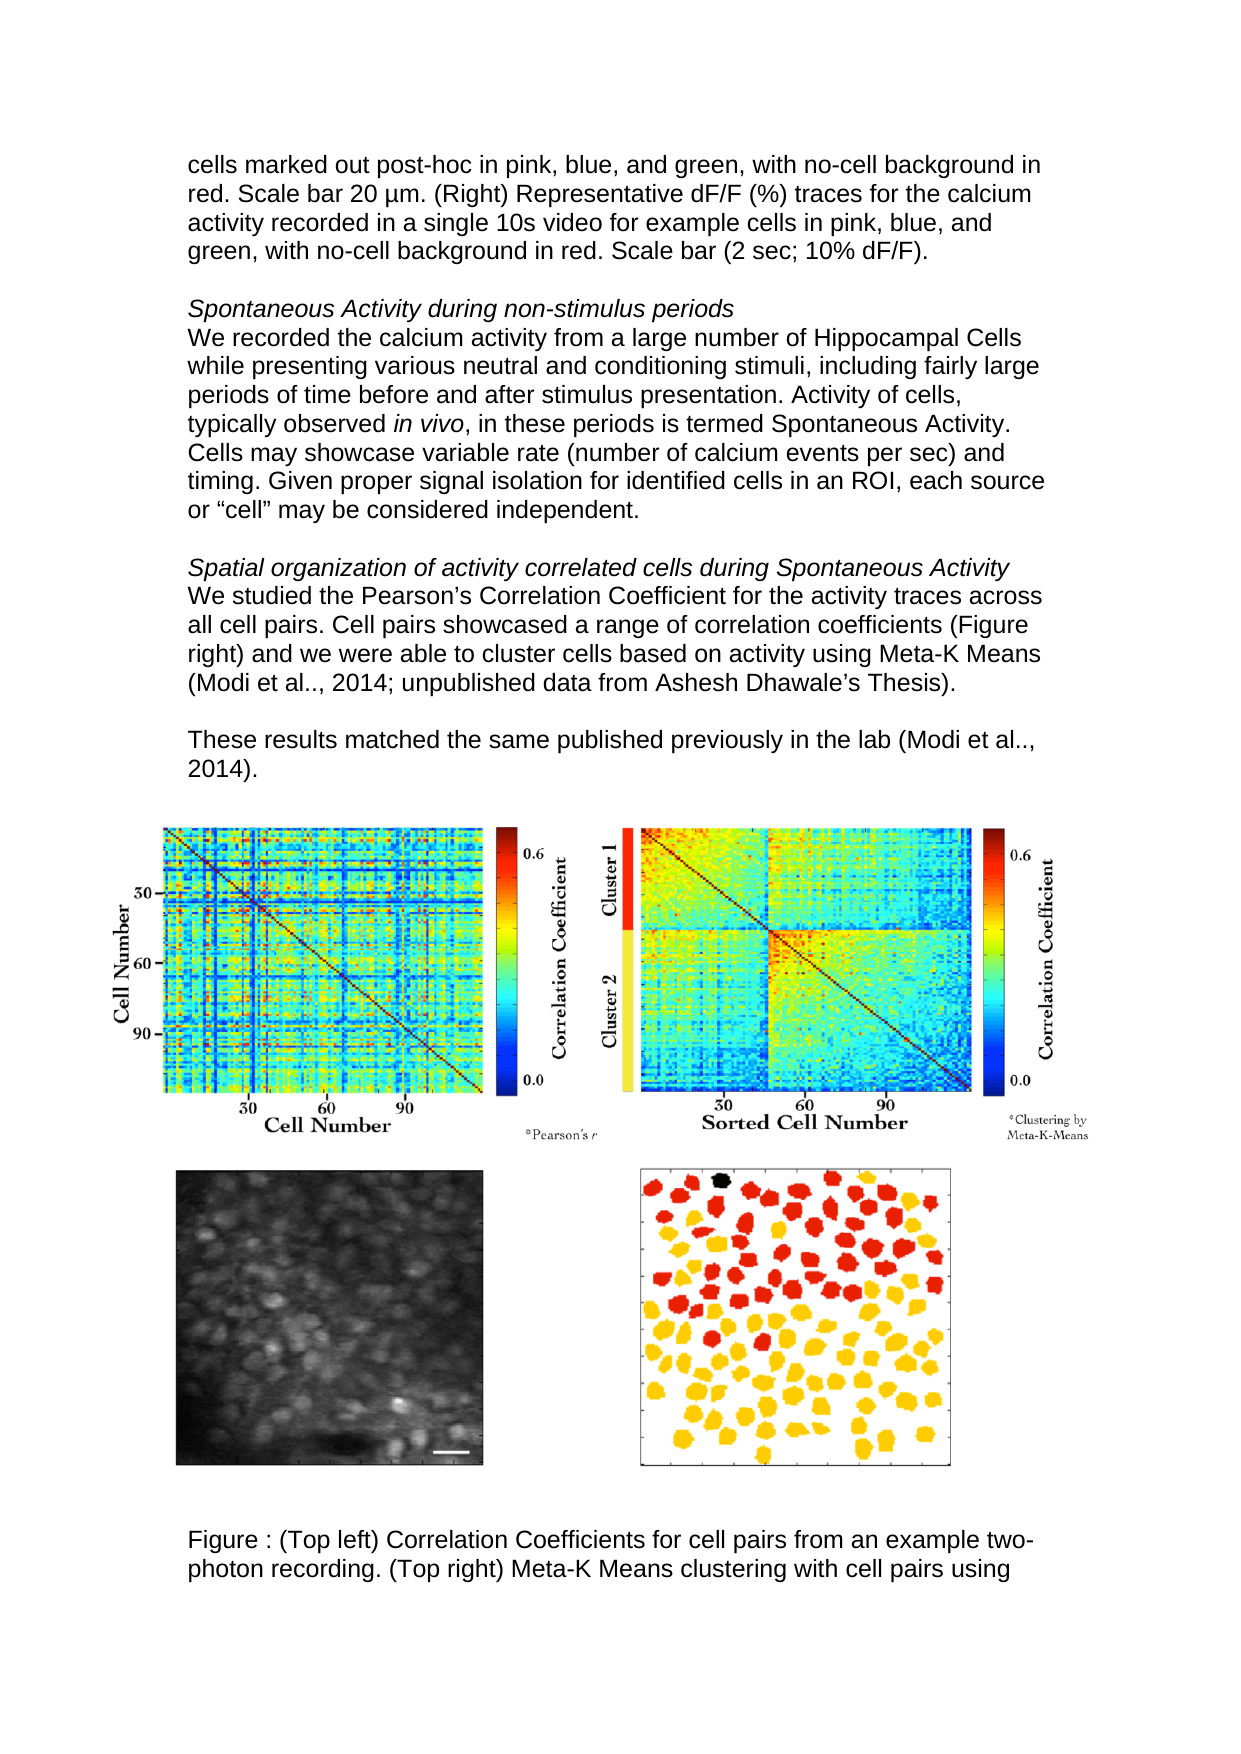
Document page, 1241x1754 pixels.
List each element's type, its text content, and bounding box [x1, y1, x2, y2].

text Figure : (Top left) Correlation Coefficients for cell pairs from an example two-photon recording. (Top right) Meta-K Means clustering with cell pairs using [187, 1525, 1053, 1582]
text We studied the Pearson’s Correlation Coefficient for the activity traces across all cell pairs. Cell pairs showcased a range of correlation coefficients (Figure right) and we were able to cluster cells based on activity using Meta-K Means (Modi et al.., 2014; unpublished data from Ashesh Dhawale’s Thesis). [187, 581, 1053, 696]
text We recorded the calcium activity from a large number of Hippocampal Cells while presenting various neutral and conditioning stimuli, including fairly large periods of time before and after stimulus presentation. Activity of cells, typically observed in vivo, in these periods is termed Spontaneous Activity. Cells may showcase variable rate (number of calcium events per sec) and timing. Given proper signal isolation for identified cells in an ROI, each source or “cell” may be considered independent. [187, 322, 1053, 524]
text Spatial organization of activity correlated cells during Spontaneous Activity [187, 552, 1053, 581]
text These results matched the same published previously in the lab (Modi et al.., 2014). [187, 725, 1053, 782]
text cells marked out post-hoc in pink, blue, and green, with no-cell background in red. Scale bar 20 µm. (Right) Representative dF/F (%) traces for the calcium activity recorded in a single 10s video for example cells in pink, blue, and green, with no-cell background in red. Scale bar (2 sec; 10% dF/F). [187, 150, 1053, 265]
text Spontaneous Activity during non-stimulus periods [187, 294, 1053, 322]
picture [107, 816, 1097, 1478]
